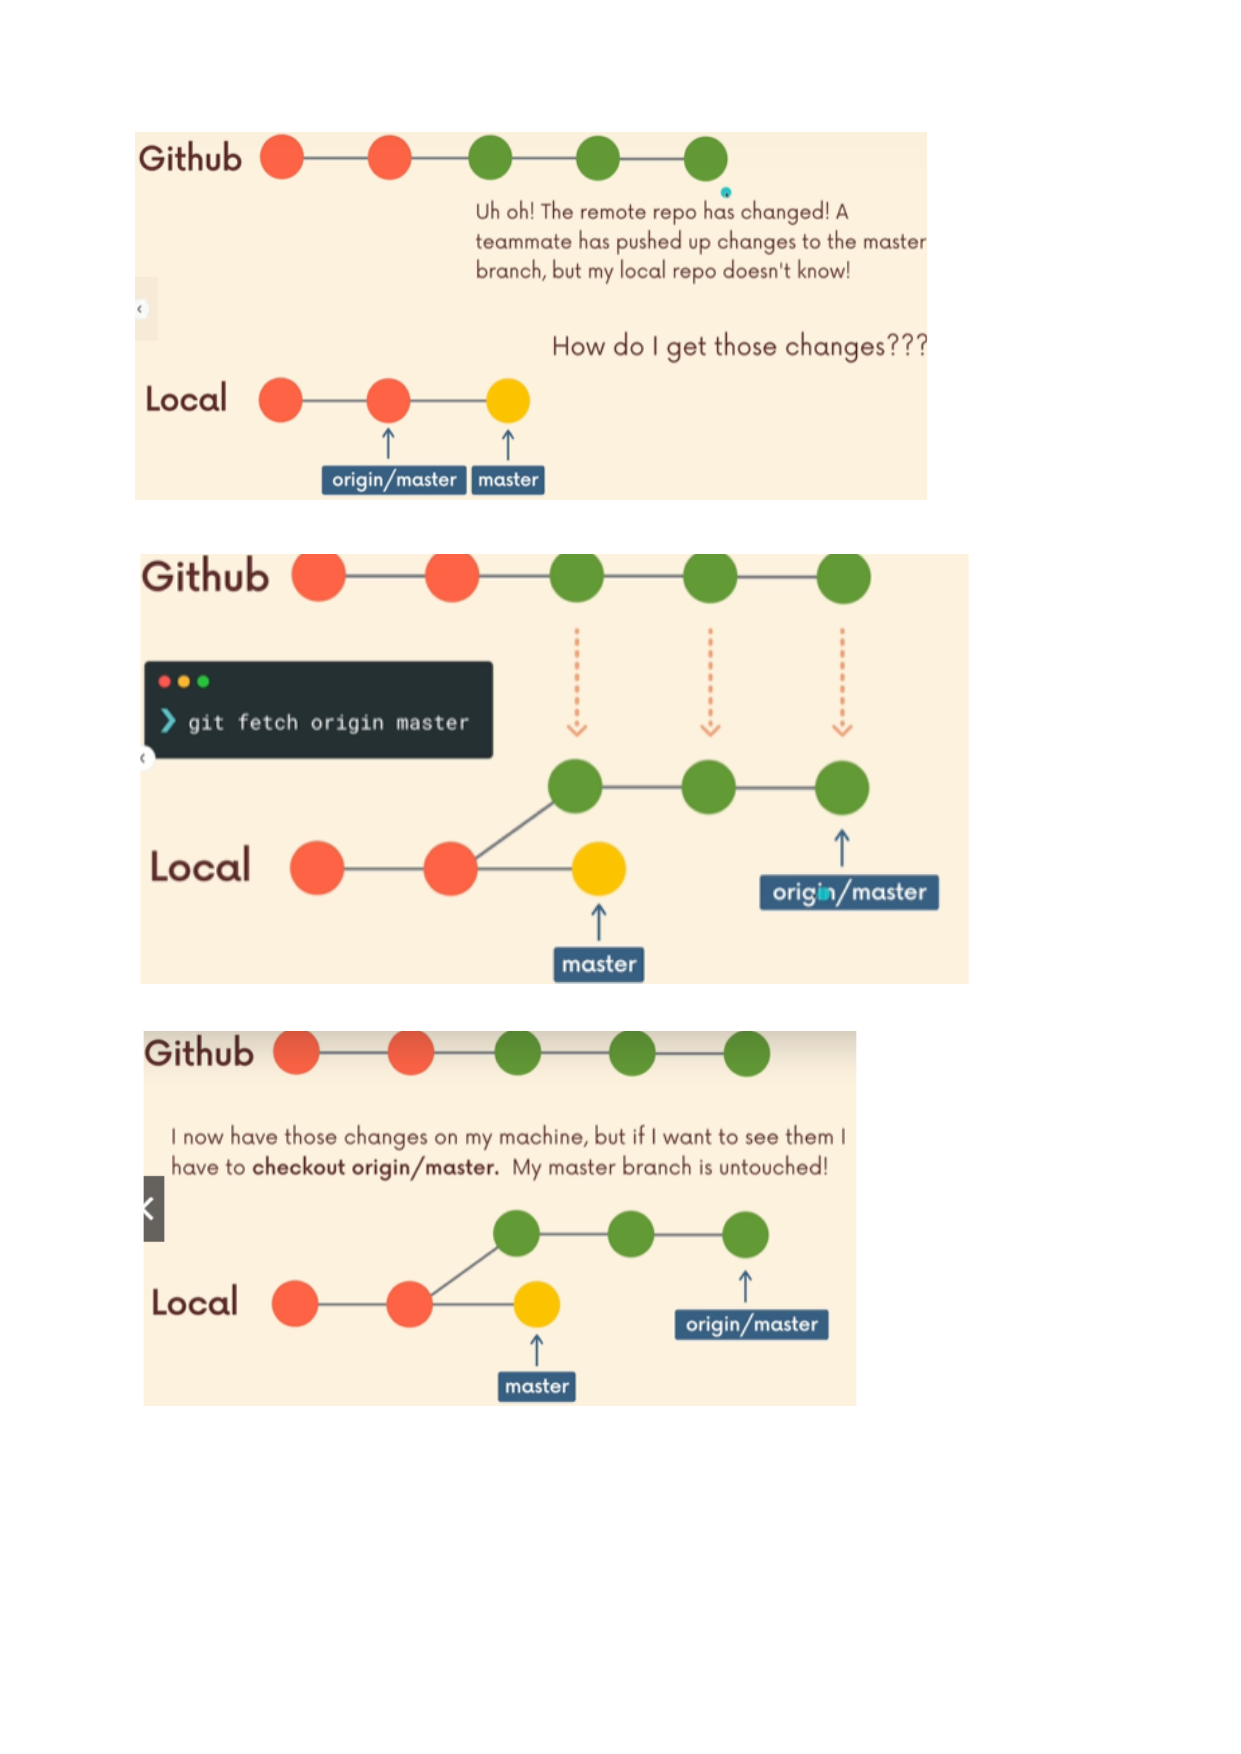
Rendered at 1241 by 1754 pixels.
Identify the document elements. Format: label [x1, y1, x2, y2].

picture [135, 132, 928, 500]
picture [143, 1031, 857, 1406]
picture [140, 554, 969, 984]
